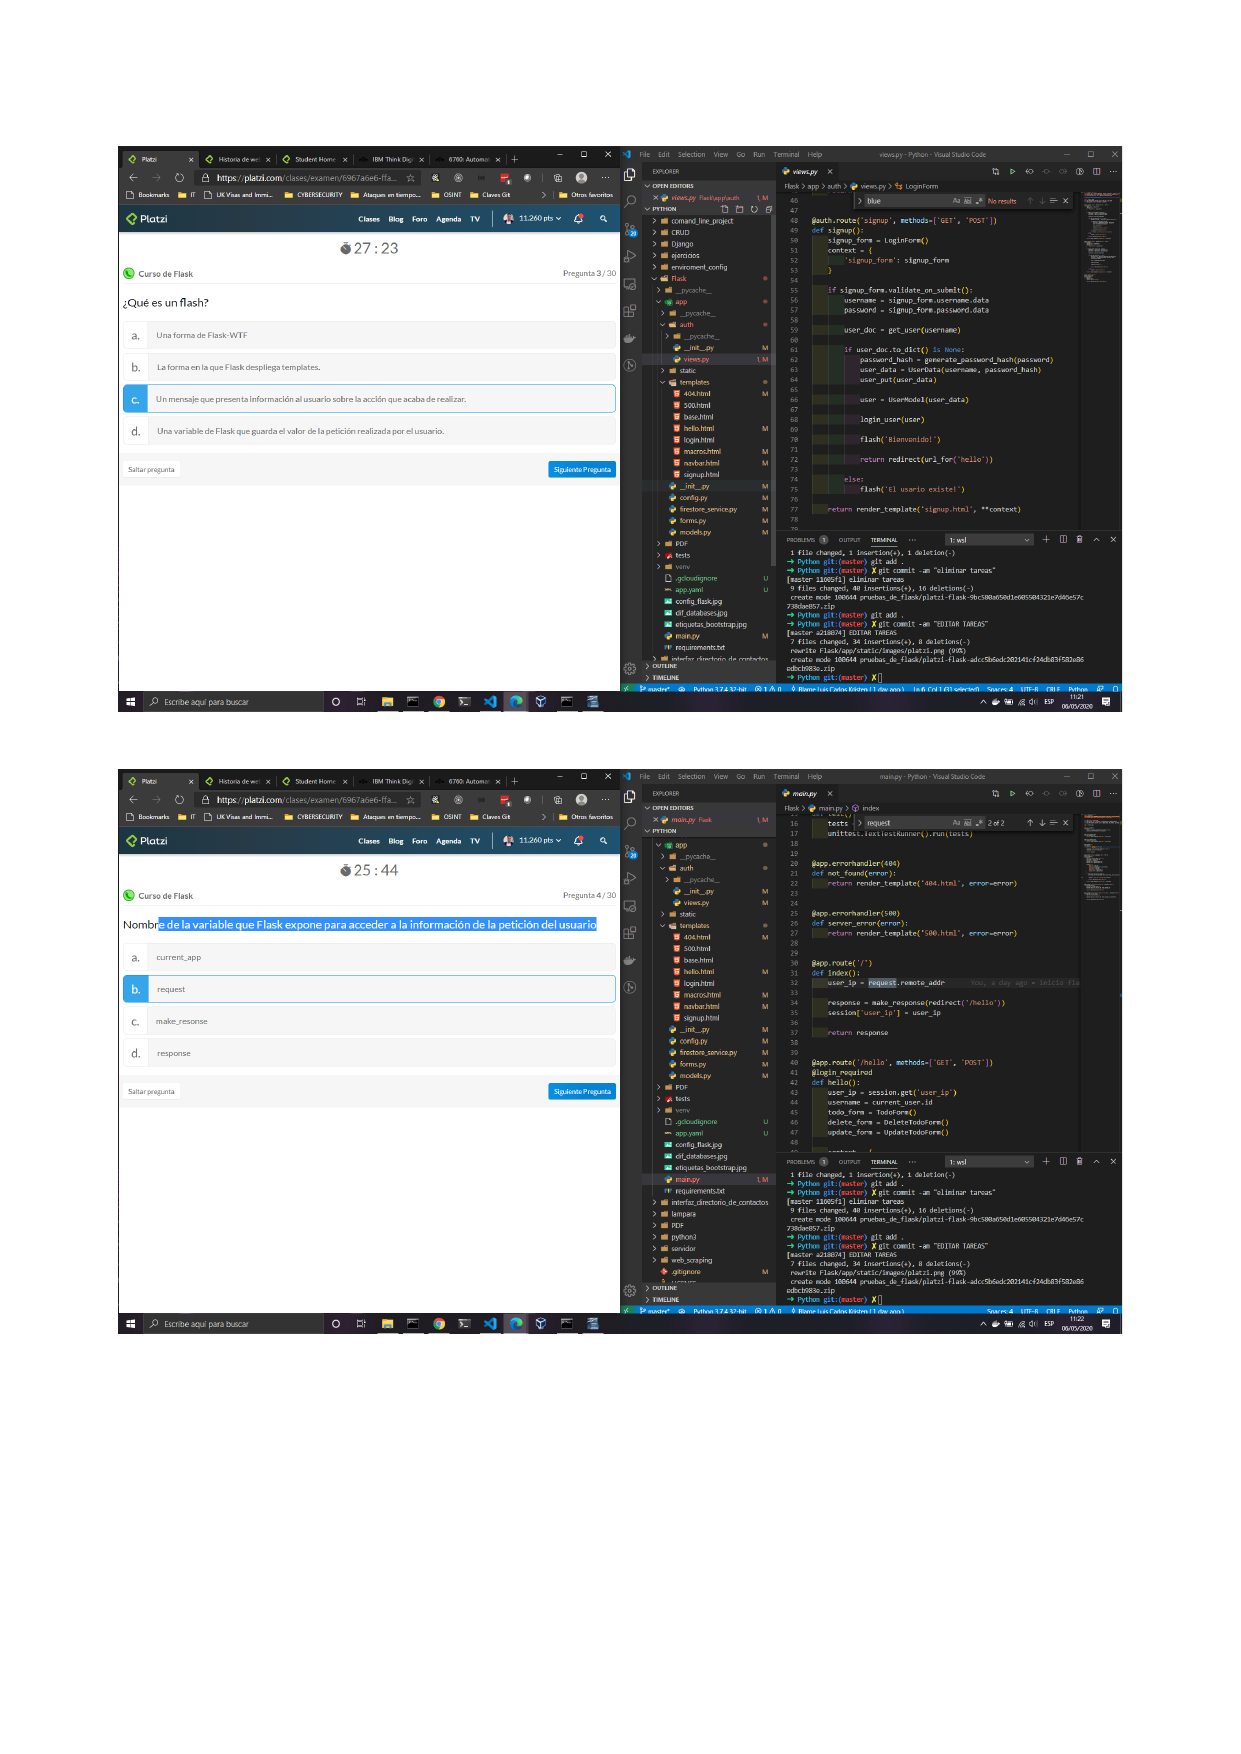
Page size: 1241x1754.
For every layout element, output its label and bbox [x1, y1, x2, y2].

picture [118, 769, 1123, 1334]
picture [118, 146, 1123, 712]
